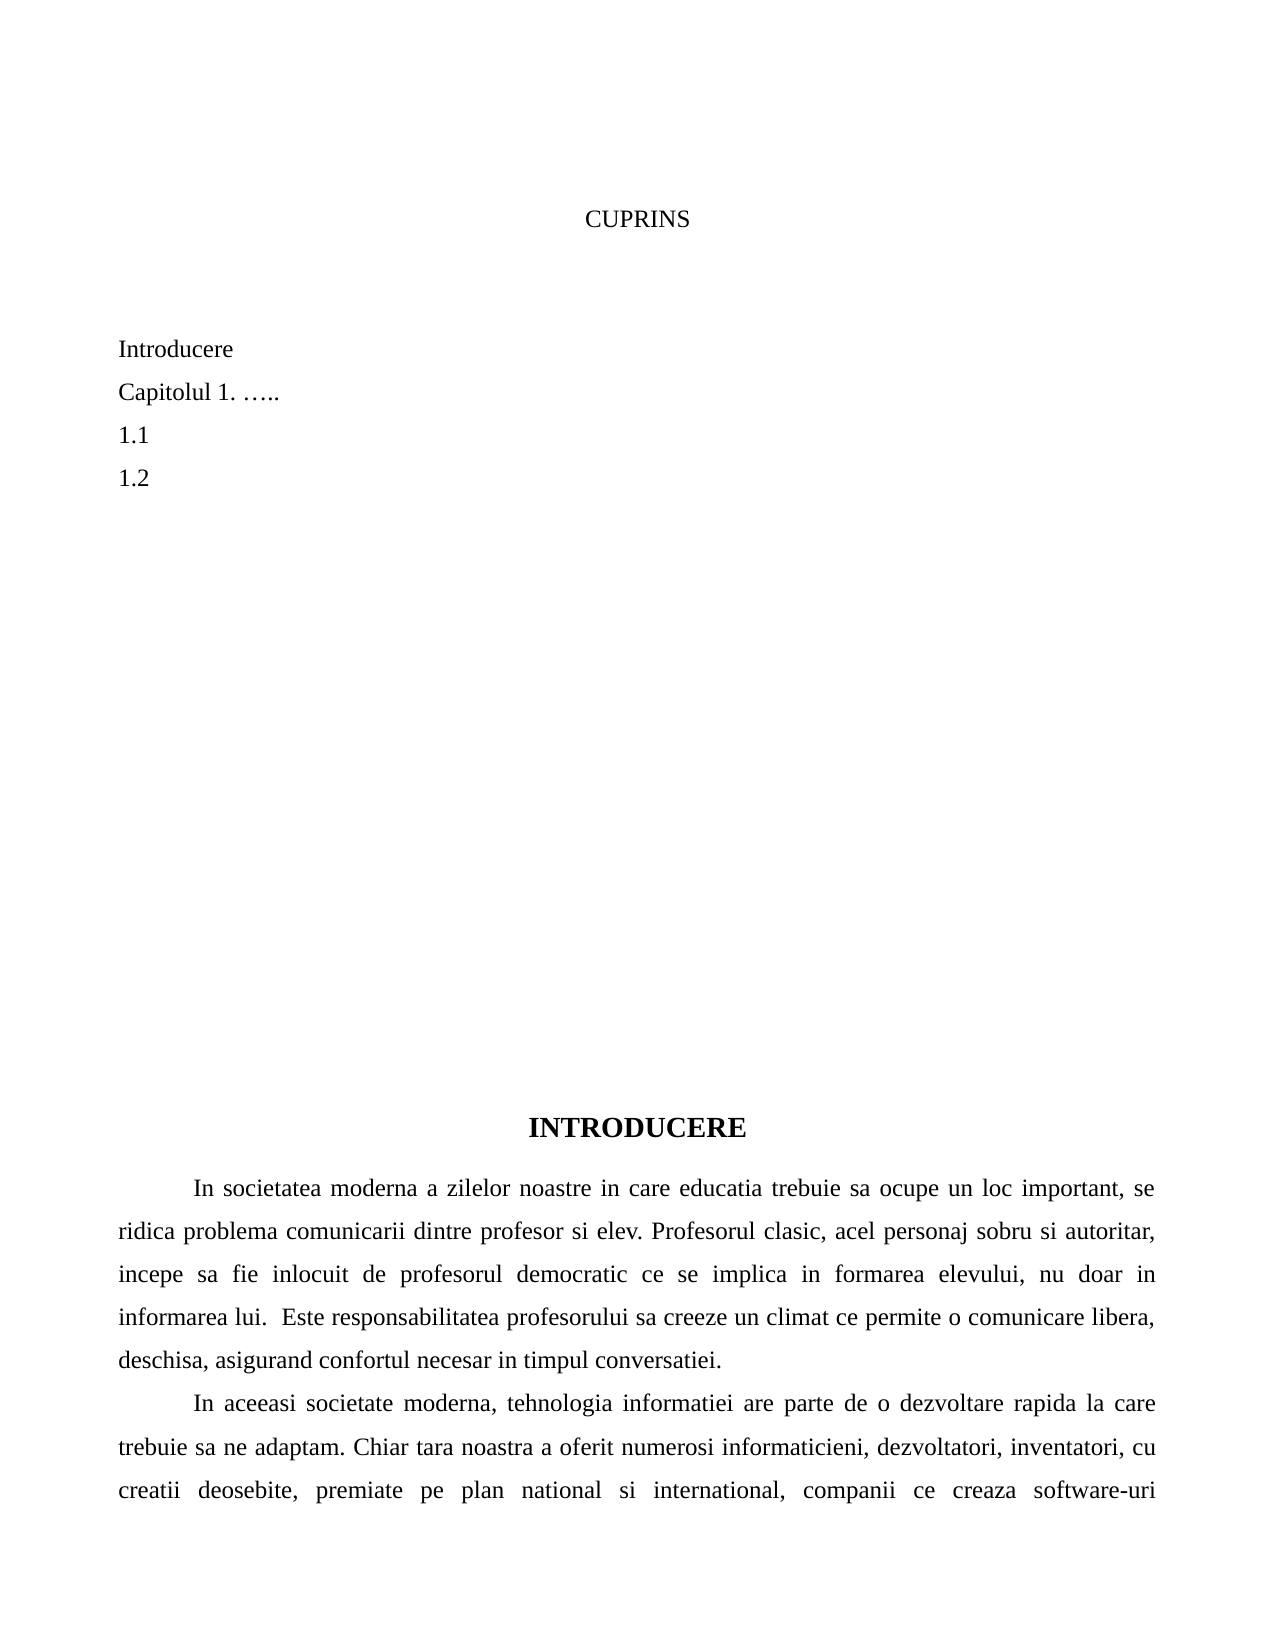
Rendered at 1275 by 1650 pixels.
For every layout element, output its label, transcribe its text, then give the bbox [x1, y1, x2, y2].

text In aceeasi societate moderna, tehnologia informatiei are parte de o dezvoltare rapida la care trebuie sa ne adaptam. Chiar tara noastra a oferit numerosi informaticieni, dezvoltatori, inventatori, cu creatii deosebite, premiate pe plan national si international, companii ce creaza software-uri [118, 1388, 1157, 1503]
text INTRODUCERE [118, 1110, 1157, 1143]
text 1.2 [118, 463, 1157, 492]
text CUPRINS [118, 204, 1157, 233]
text In societatea moderna a zilelor noastre in care educatia trebuie sa ocupe un loc important, se ridica problema comunicarii dintre profesor si elev. Profesorul clasic, acel personaj sobru si autoritar, incepe sa fie inlocuit de profesorul democratic ce se implica in formarea elevului, nu doar in informarea lui. Este responsabilitatea profesorului sa creeze un climat ce permite o comunicare libera, deschisa, asigurand confortul necesar in timpul conversatiei. [118, 1173, 1157, 1374]
text 1.1 [118, 420, 1157, 449]
text Capitolul 1. ….. [118, 377, 1157, 406]
text Introducere [118, 334, 1157, 362]
